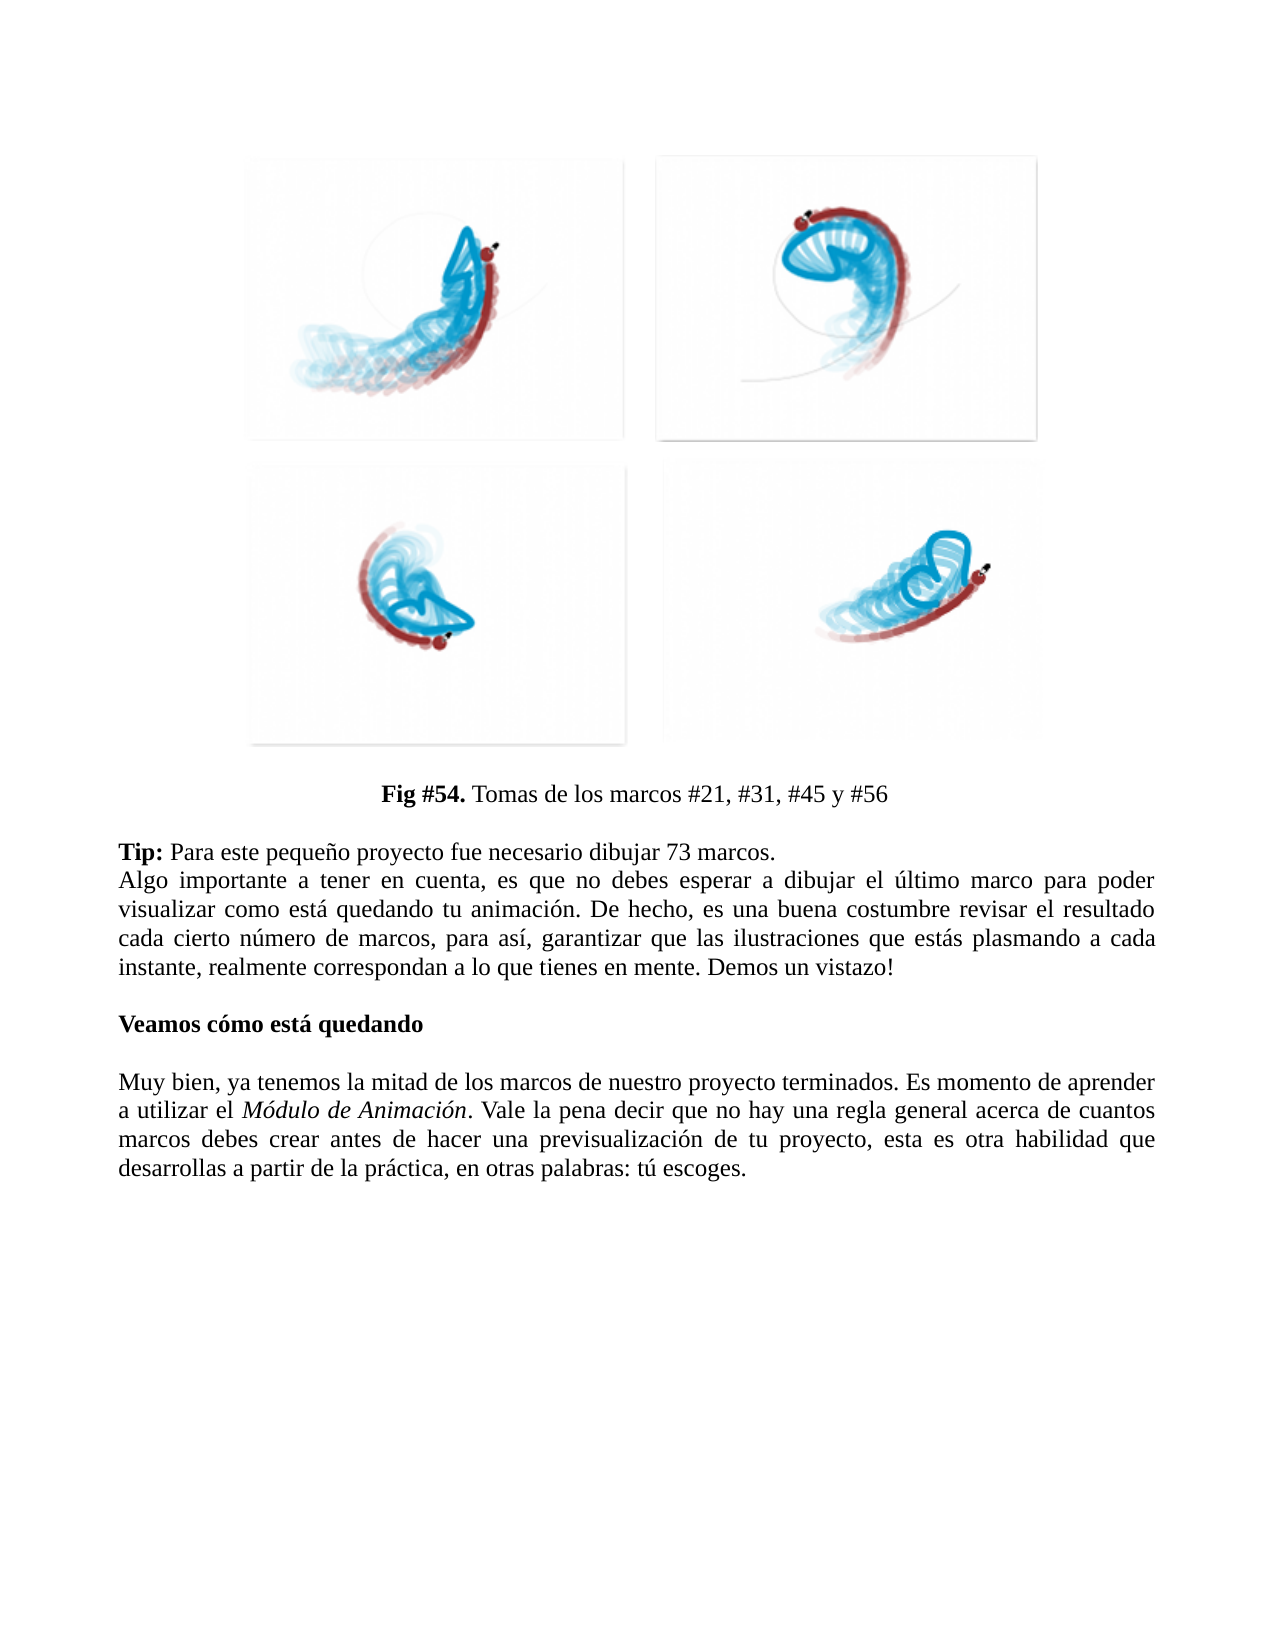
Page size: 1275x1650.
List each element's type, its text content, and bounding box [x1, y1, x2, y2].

text Veamos cómo está quedando [118, 1009, 1157, 1038]
text Fig #54. Tomas de los marcos #21, #31, #45 y #56 [118, 779, 1157, 808]
text Algo importante a tener en cuenta, es que no debes esperar a dibujar el último marco para poder visualizar como está quedando tu animación. De hecho, es una buena costumbre revisar el resultado cada cierto número de marcos, para así, garantizar que las ilustraciones que estás plasmando a cada instante, realmente correspondan a lo que tienes en mente. Demos un vistazo! [118, 866, 1157, 981]
picture [243, 154, 626, 441]
picture [655, 155, 1038, 442]
text Tip: Para este pequeño proyecto fue necesario dibujar 73 marcos. [118, 837, 1157, 866]
picture [245, 461, 628, 747]
picture [662, 457, 1046, 743]
text Muy bien, ya tenemos la mitad de los marcos de nuestro proyecto terminados. Es momento de aprender a utilizar el Módulo de Animación. Vale la pena decir que no hay una regla general acerca de cuantos marcos debes crear antes de hacer una previsualización de tu proyecto, esta es otra habilidad que desarrollas a partir de la práctica, en otras palabras: tú escoges. [118, 1067, 1157, 1182]
